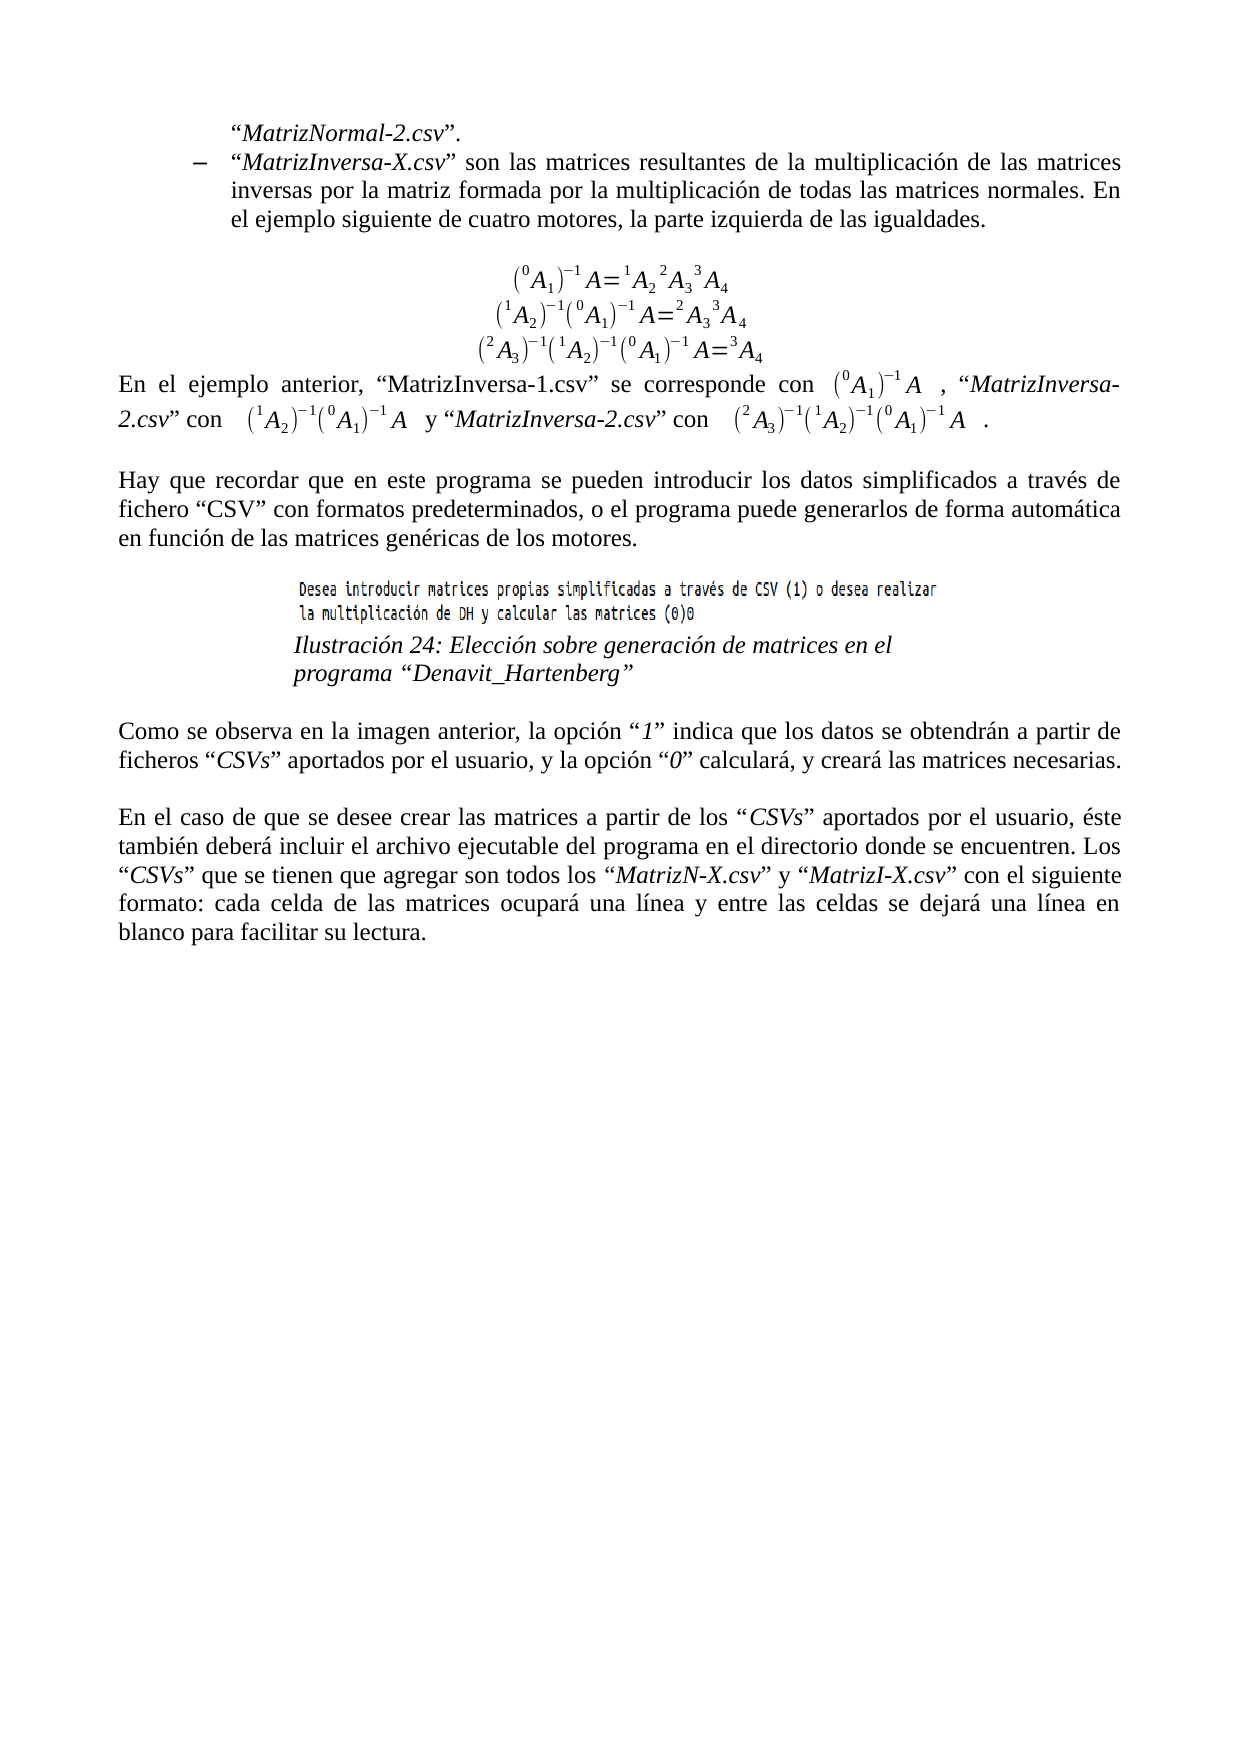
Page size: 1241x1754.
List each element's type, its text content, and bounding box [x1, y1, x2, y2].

text En el ejemplo anterior, “MatrizInversa-1.csv” se corresponde con, “MatrizInversa-2.csv” con y “MatrizInversa-2.csv” con . [118, 367, 1122, 437]
text Hay que recordar que en este programa se pueden introducir los datos simplificados a través de fichero “CSV” con formatos predeterminados, o el programa puede generarlos de forma automática en función de las matrices genéricas de los motores. [118, 466, 1122, 552]
text En el caso de que se desee crear las matrices a partir de los “CSVs” aportados por el usuario, éste también deberá incluir el archivo ejecutable del programa en el directorio donde se encuentren. Los “CSVs” que se tienen que agregar son todos los “MatrizN-X.csv” y “MatrizI-X.csv” con el siguiente formato: cada celda de las matrices ocupará una línea y entre las celdas se dejará una línea en blanco para facilitar su lectura. [118, 802, 1122, 946]
text Ilustración 24: Elección sobre generación de matrices en el programa “Denavit_Hartenberg” [293, 593, 947, 687]
list “MatrizInversa-X.csv” son las matrices resultantes de la multiplicación de las matrices inversas por la matriz formada por la multiplicación de todas las matrices normales. En el ejemplo siguiente de cuatro motores, la parte izquierda de las igualdades. [193, 147, 1122, 233]
text Como se observa en la imagen anterior, la opción “1” indica que los datos se obtendrán a partir de ficheros “CSVs” aportados por el usuario, y la opción “0” calculará, y creará las matrices necesarias. [118, 716, 1122, 773]
list “MatrizNormal-1.csv”, en este caso, corresponde con , y con “MatrizNormal-2.csv”. [193, 118, 1122, 147]
picture [298, 580, 942, 630]
